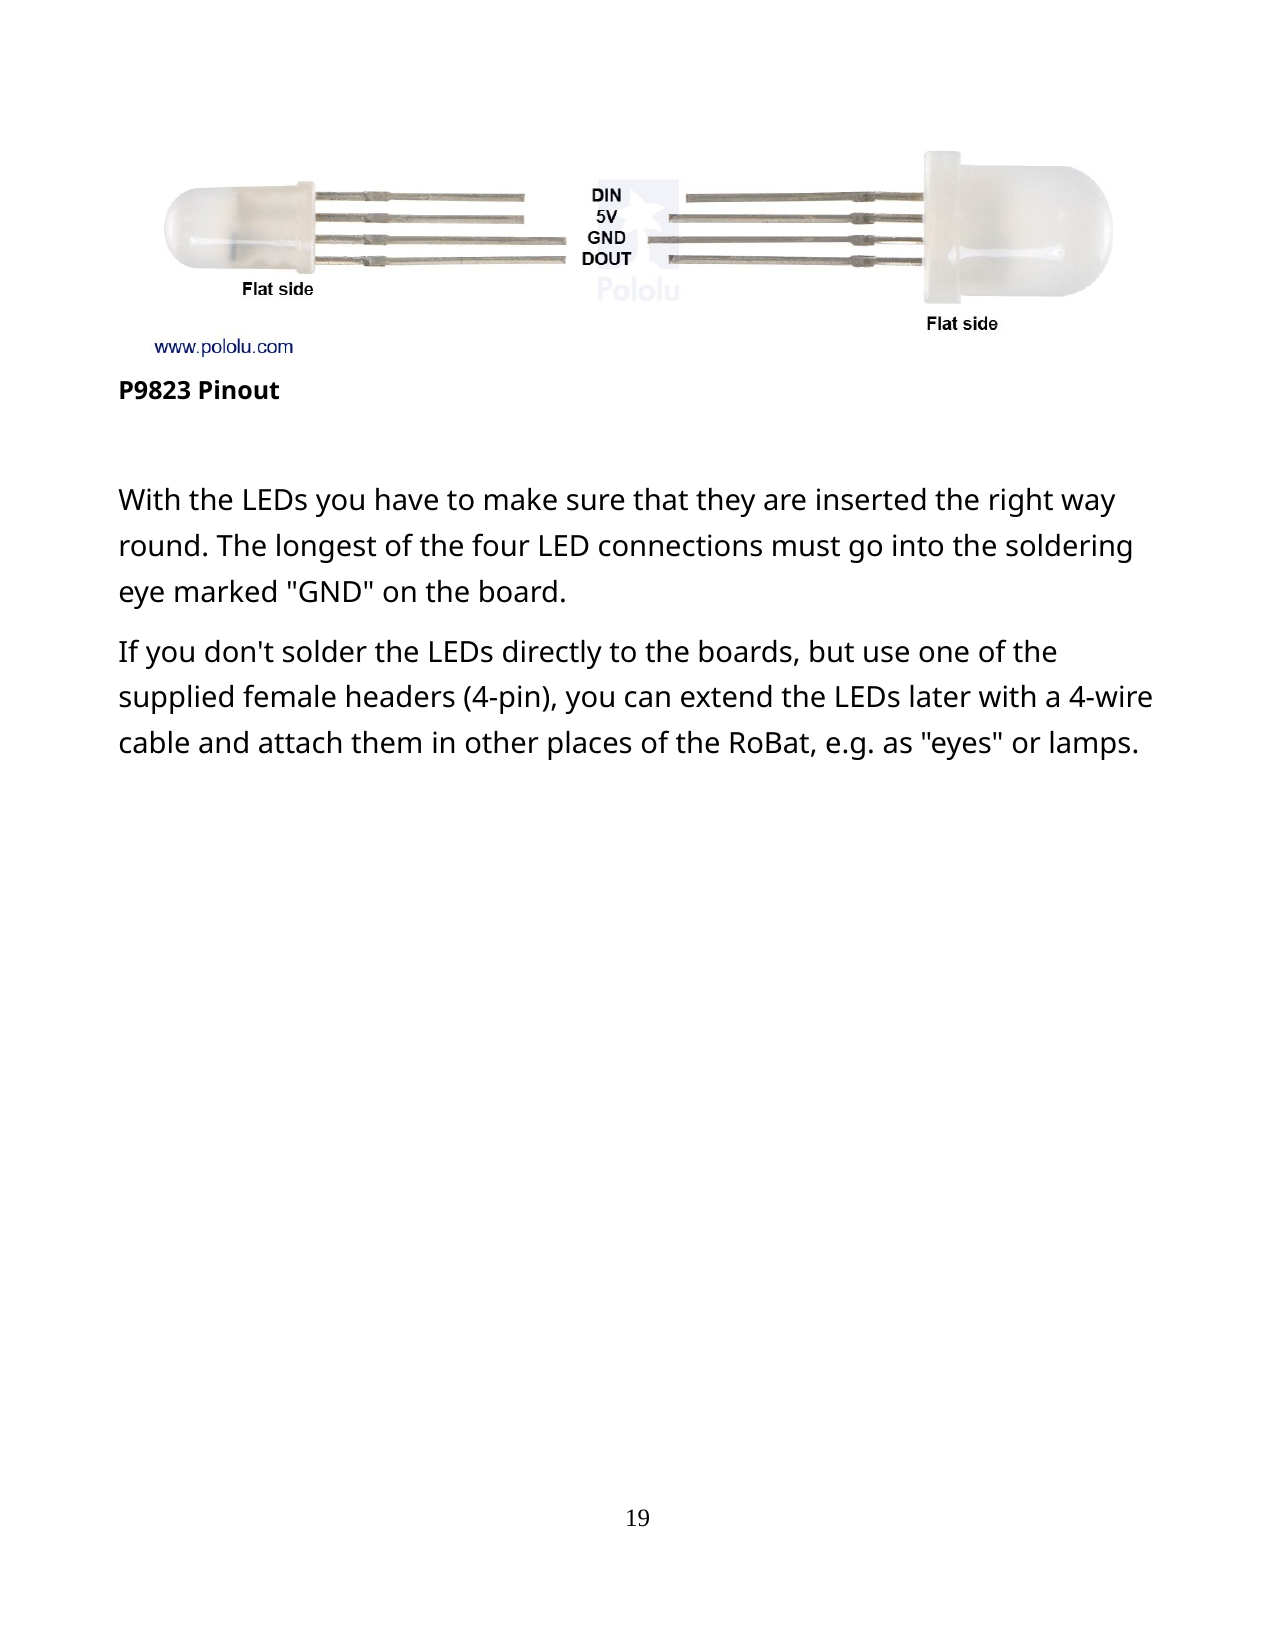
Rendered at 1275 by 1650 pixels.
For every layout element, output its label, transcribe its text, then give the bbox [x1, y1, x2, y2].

text If you don't solder the LEDs directly to the boards, but use one of the supplied female headers (4-pin), you can extend the LEDs later with a 4-wire cable and attach them in other places of the RoBat, e.g. as "eyes" or lamps. [118, 631, 1157, 762]
picture [150, 118, 1125, 361]
text P9823 Pinout [118, 170, 1157, 407]
text With the LEDs you have to make sure that they are inserted the right way round. The longest of the four LED connections must go into the soldering eye marked "GND" on the board. [118, 479, 1157, 611]
